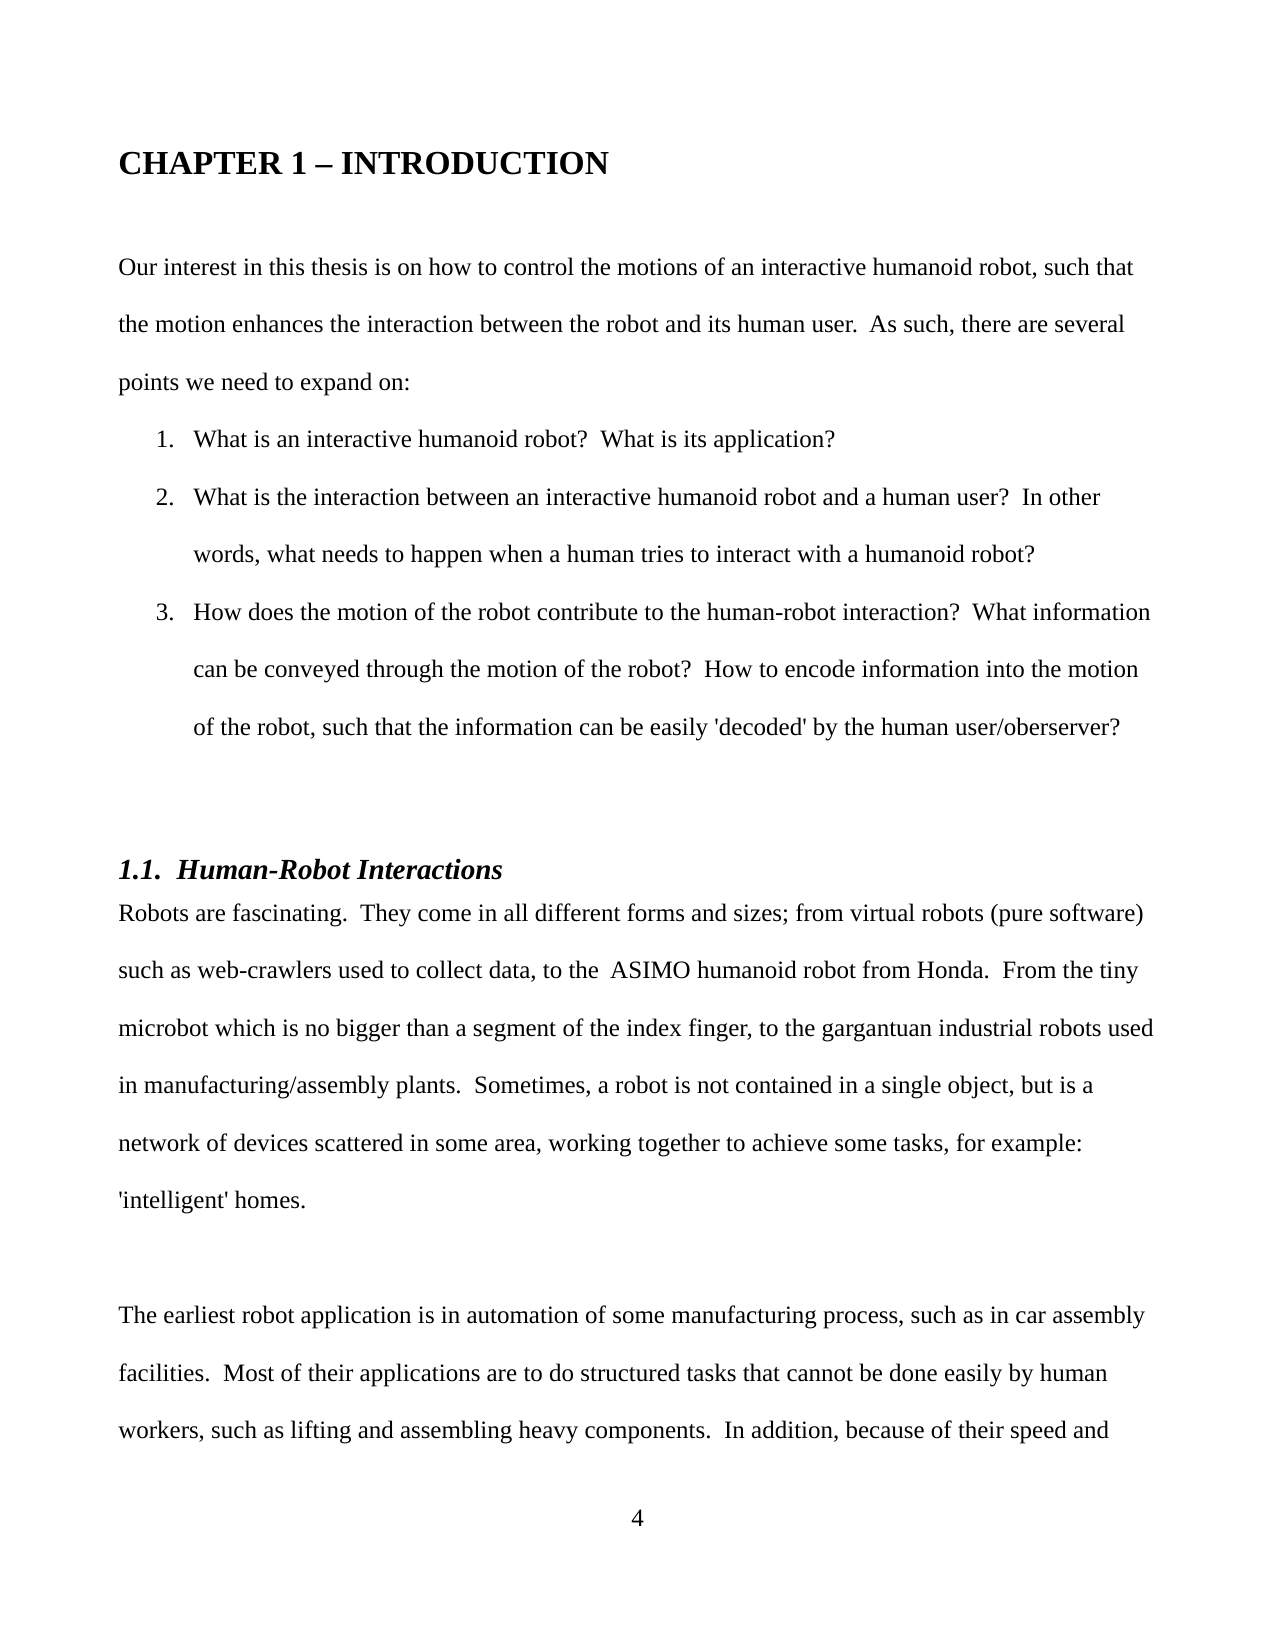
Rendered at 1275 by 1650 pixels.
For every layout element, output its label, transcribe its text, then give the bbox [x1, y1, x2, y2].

text Our interest in this thesis is on how to control the motions of an interactive humanoid robot, such that the motion enhances the interaction between the robot and its human user. As such, there are several points we need to expand on: [118, 252, 1157, 396]
subtitle CHAPTER 1 – INTRODUCTION [118, 143, 1157, 182]
text Robots are fascinating. They come in all different forms and sizes; from virtual robots (pure software) such as web-crawlers used to collect data, to the ASIMO humanoid robot from Honda. From the tiny microbot which is no bigger than a segment of the index finger, to the gargantuan industrial robots used in manufacturing/assembly plants. Sometimes, a robot is not contained in a single object, but is a network of devices scattered in some area, working together to achieve some tasks, for example: 'intelligent' homes. [118, 898, 1157, 1214]
list What is the interaction between an interactive humanoid robot and a human user? In other words, what needs to happen when a human tries to interact with a humanoid robot? [156, 482, 1157, 568]
list How does the motion of the robot contribute to the human-robot interaction? What information can be conveyed through the motion of the robot? How to encode information into the motion of the robot, such that the information can be easily 'decoded' by the human user/oberserver? [156, 597, 1157, 741]
list What is an interactive humanoid robot? What is its application? [156, 424, 1157, 453]
text The earliest robot application is in automation of some manufacturing process, such as in car assembly facilities. Most of their applications are to do structured tasks that cannot be done easily by human workers, such as lifting and assembling heavy components. In addition, because of their speed and [118, 1300, 1157, 1444]
subtitle 1.1. Human-Robot Interactions [118, 852, 1157, 885]
